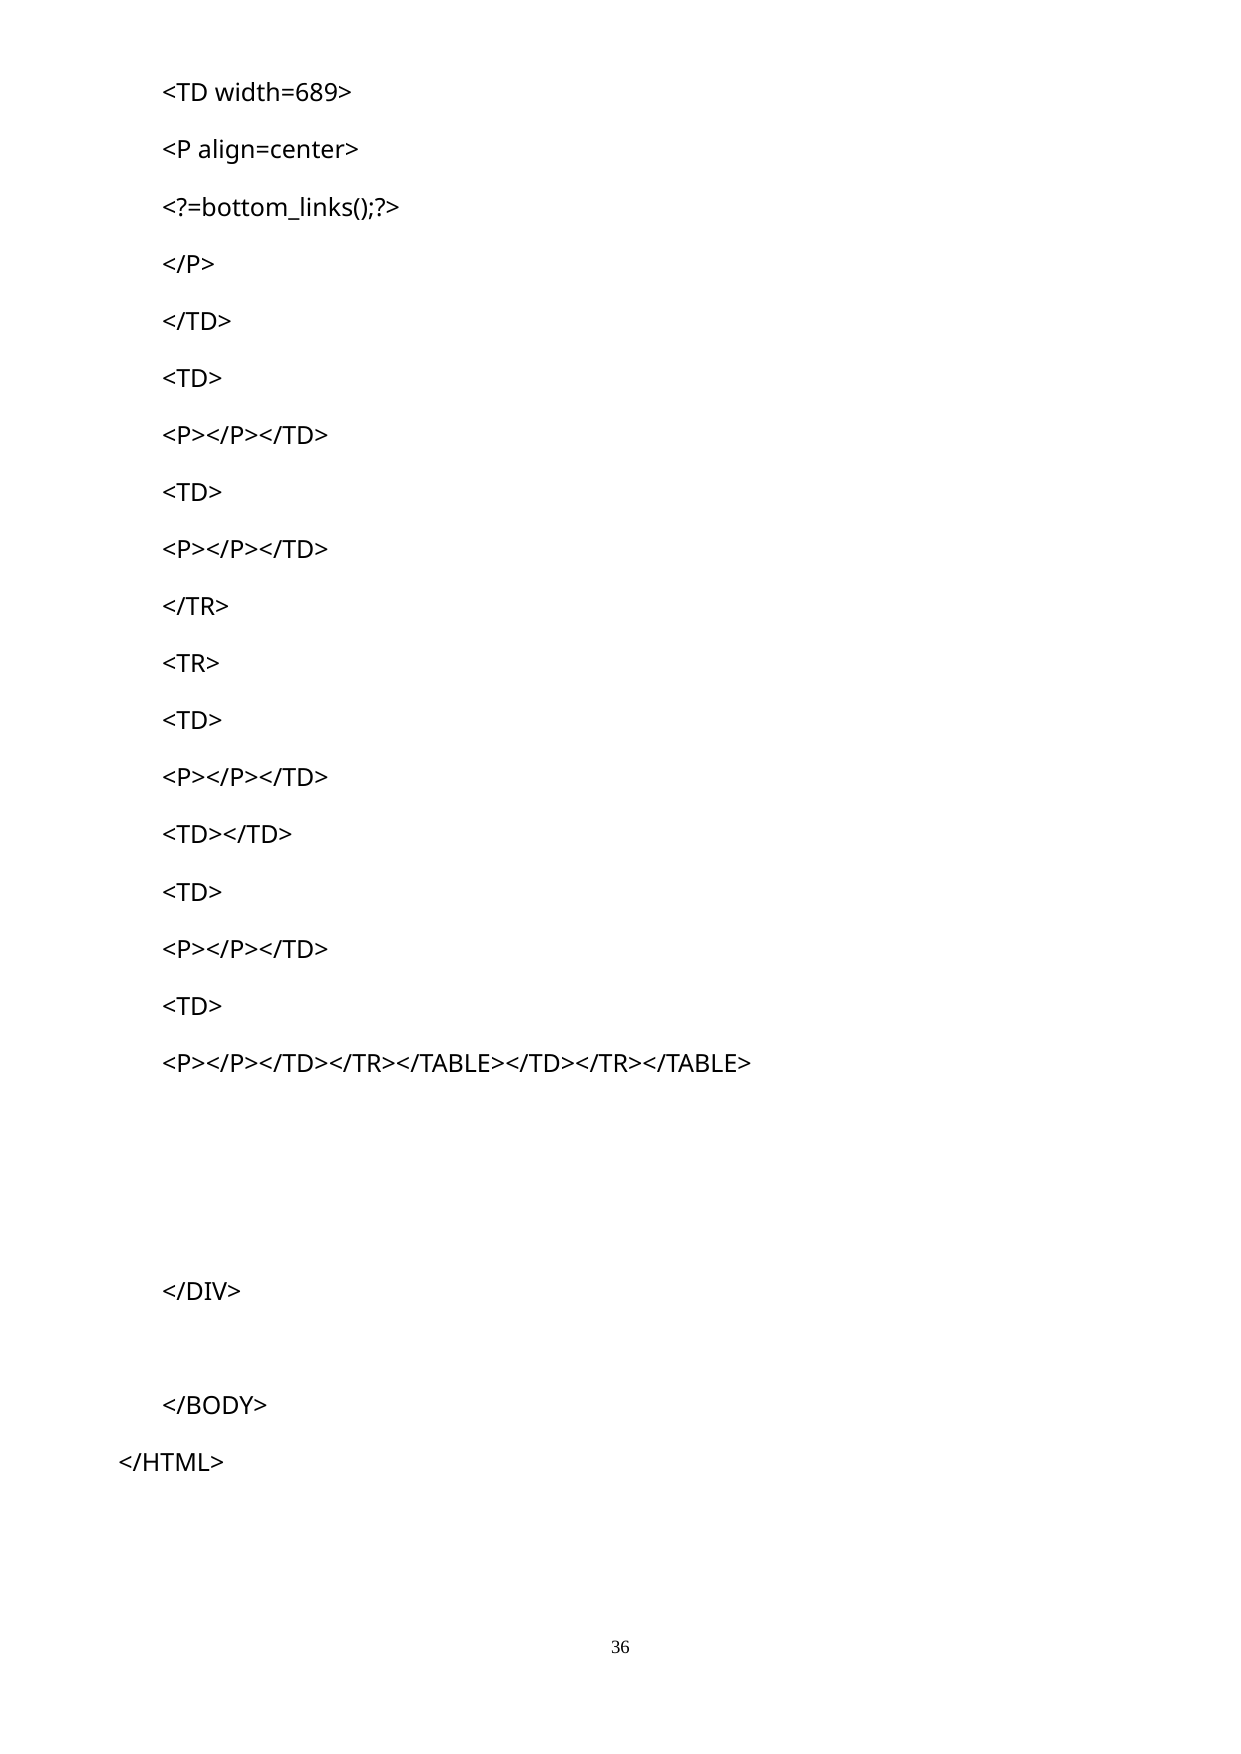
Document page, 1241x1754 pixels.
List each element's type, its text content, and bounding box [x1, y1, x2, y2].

text <TD> [118, 360, 1122, 394]
text <P></P></TD> [118, 532, 1122, 566]
text <TD width=689> [118, 75, 1122, 109]
text <TD> [118, 703, 1122, 737]
text <?=bottom_links();?> [118, 189, 1122, 223]
text </TR> [118, 589, 1122, 623]
text </DIV> [118, 1274, 1122, 1308]
text </P> [118, 246, 1122, 280]
text </HTML> [118, 1445, 1122, 1479]
text <TD> [118, 474, 1122, 509]
text <P></P></TD> [118, 417, 1122, 452]
text <TD> [118, 988, 1122, 1022]
text <TD> [118, 874, 1122, 908]
text <TR> [118, 646, 1122, 680]
text <P align=center> [118, 132, 1122, 166]
text </BODY> [118, 1388, 1122, 1422]
text <P></P></TD></TR></TABLE></TD></TR></TABLE> [118, 1045, 1122, 1079]
text <TD></TD> [118, 817, 1122, 851]
text <P></P></TD> [118, 931, 1122, 965]
text </TD> [118, 303, 1122, 337]
text <P></P></TD> [118, 760, 1122, 794]
